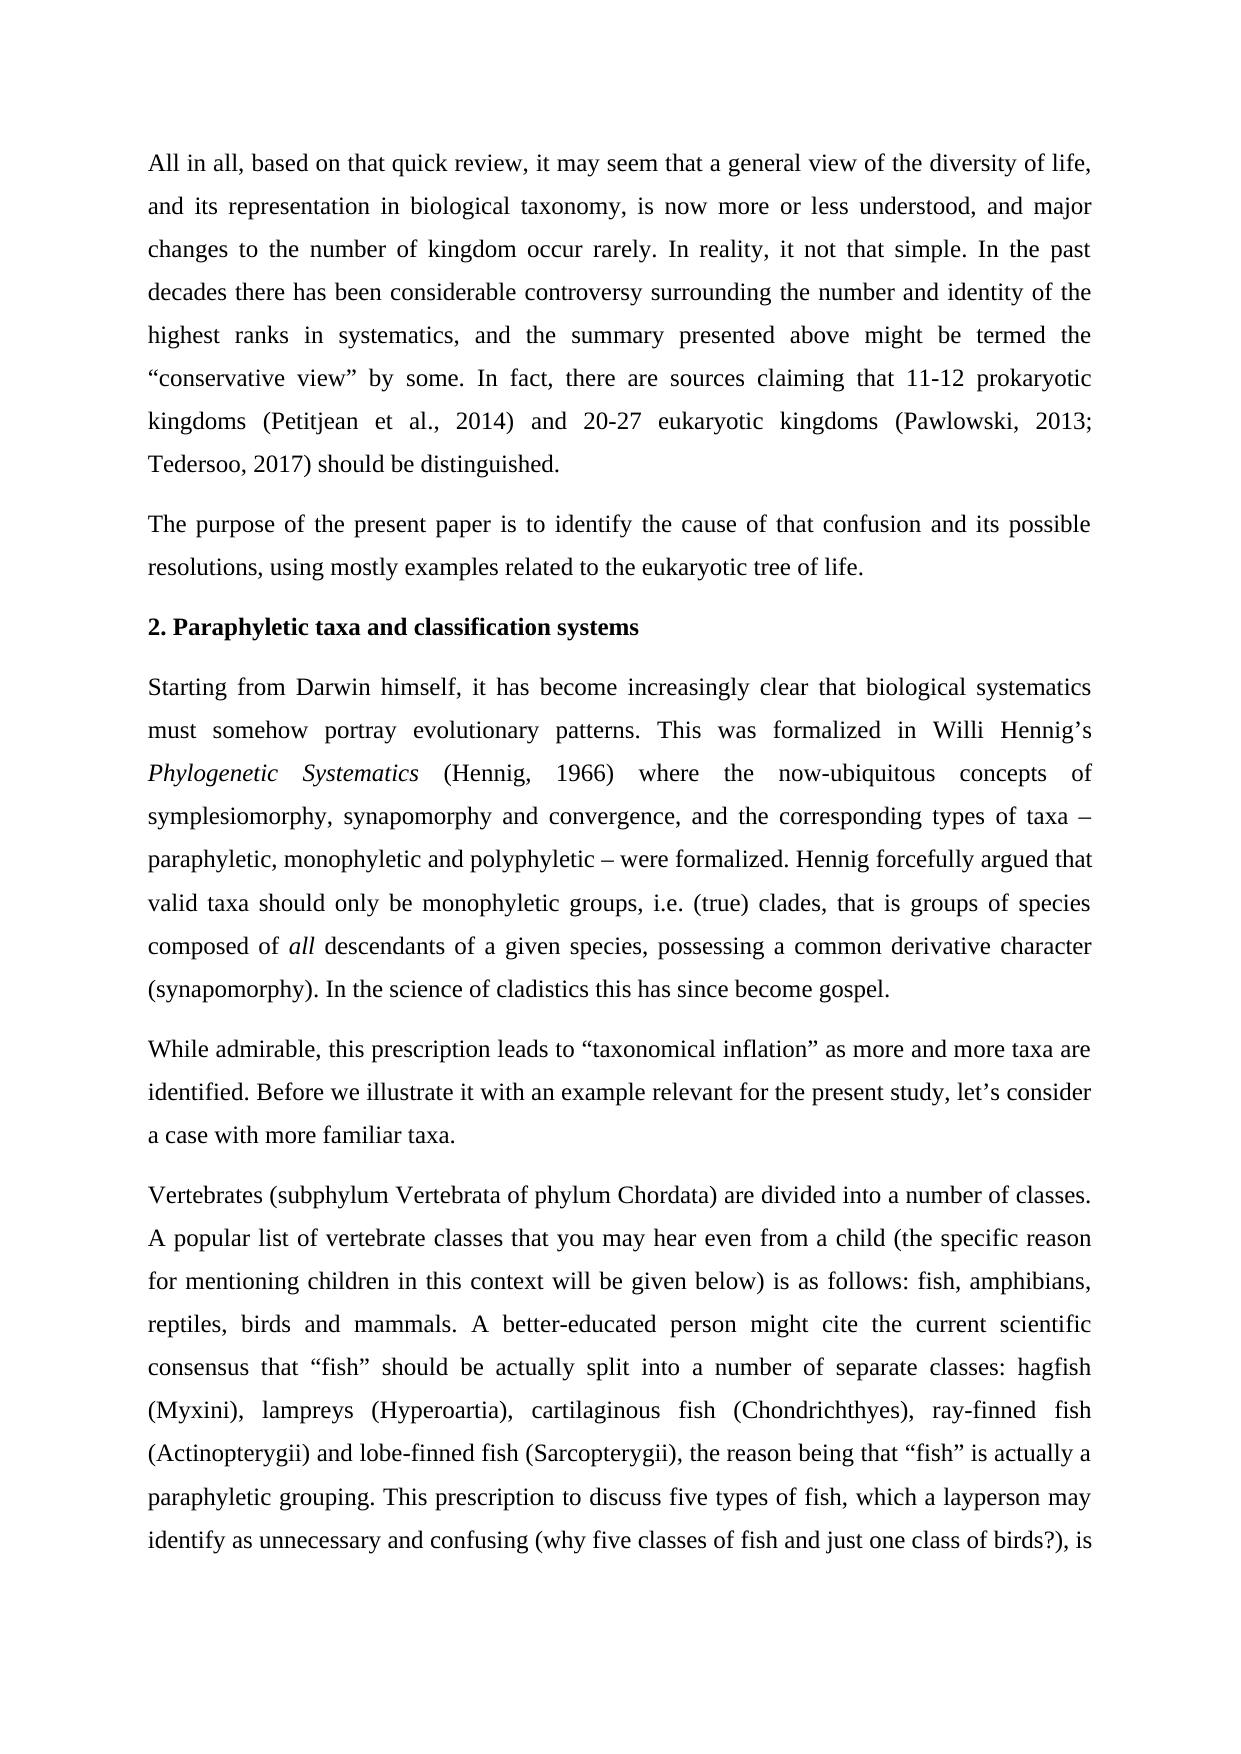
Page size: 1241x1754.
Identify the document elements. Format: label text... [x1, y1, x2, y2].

text Vertebrates (subphylum Vertebrata of phylum Chordata) are divided into a number of classes. A popular list of vertebrate classes that you may hear even from a child (the specific reason for mentioning children in this context will be given below) is as follows: fish, amphibians, reptiles, birds and mammals. A better-educated person might cite the current scientific consensus that “fish” should be actually split into a number of separate classes: hagfish (Myxini), lampreys (Hyperoartia), cartilaginous fish (Chondrichthyes), ray-finned fish (Actinopterygii) and lobe-finned fish (Sarcopterygii), the reason being that “fish” is actually a paraphyletic grouping. This prescription to discuss five types of fish, which a layperson may identify as unnecessary and confusing (why five classes of fish and just one class of birds?), is [148, 1180, 1093, 1553]
text The purpose of the present paper is to identify the cause of that confusion and its possible resolutions, using mostly examples related to the eukaryotic tree of life. [148, 509, 1093, 581]
text While admirable, this prescription leads to “taxonomical inflation” as more and more taxa are identified. Before we illustrate it with an example relevant for the present study, let’s consider a case with more familiar taxa. [148, 1034, 1093, 1149]
text Starting from Darwin himself, it has become increasingly clear that biological systematics must somehow portray evolutionary patterns. This was formalized in Willi Hennig’s Phylogenetic Systematics (Hennig, 1966) where the now-ubiquitous concepts of symplesiomorphy, synapomorphy and convergence, and the corresponding types of taxa – paraphyletic, monophyletic and polyphyletic – were formalized. Hennig forcefully argued that valid taxa should only be monophyletic groups, i.e. (true) clades, that is groups of species composed of all descendants of a given species, possessing a common derivative character (synapomorphy). In the science of cladistics this has since become gospel. [148, 672, 1093, 1003]
text All in all, based on that quick review, it may seem that a general view of the diversity of life, and its representation in biological taxonomy, is now more or less understood, and major changes to the number of kingdom occur rarely. In reality, it not that simple. In the past decades there has been considerable controversy surrounding the number and identity of the highest ranks in systematics, and the summary presented above might be termed the “conservative view” by some. In fact, there are sources claiming that 11-12 prokaryotic kingdoms (Petitjean et al., 2014) and 20-27 eukaryotic kingdoms (Pawlowski, 2013; Tedersoo, 2017) should be distinguished. [148, 148, 1093, 478]
text 2. Paraphyletic taxa and classification systems [148, 612, 1093, 641]
